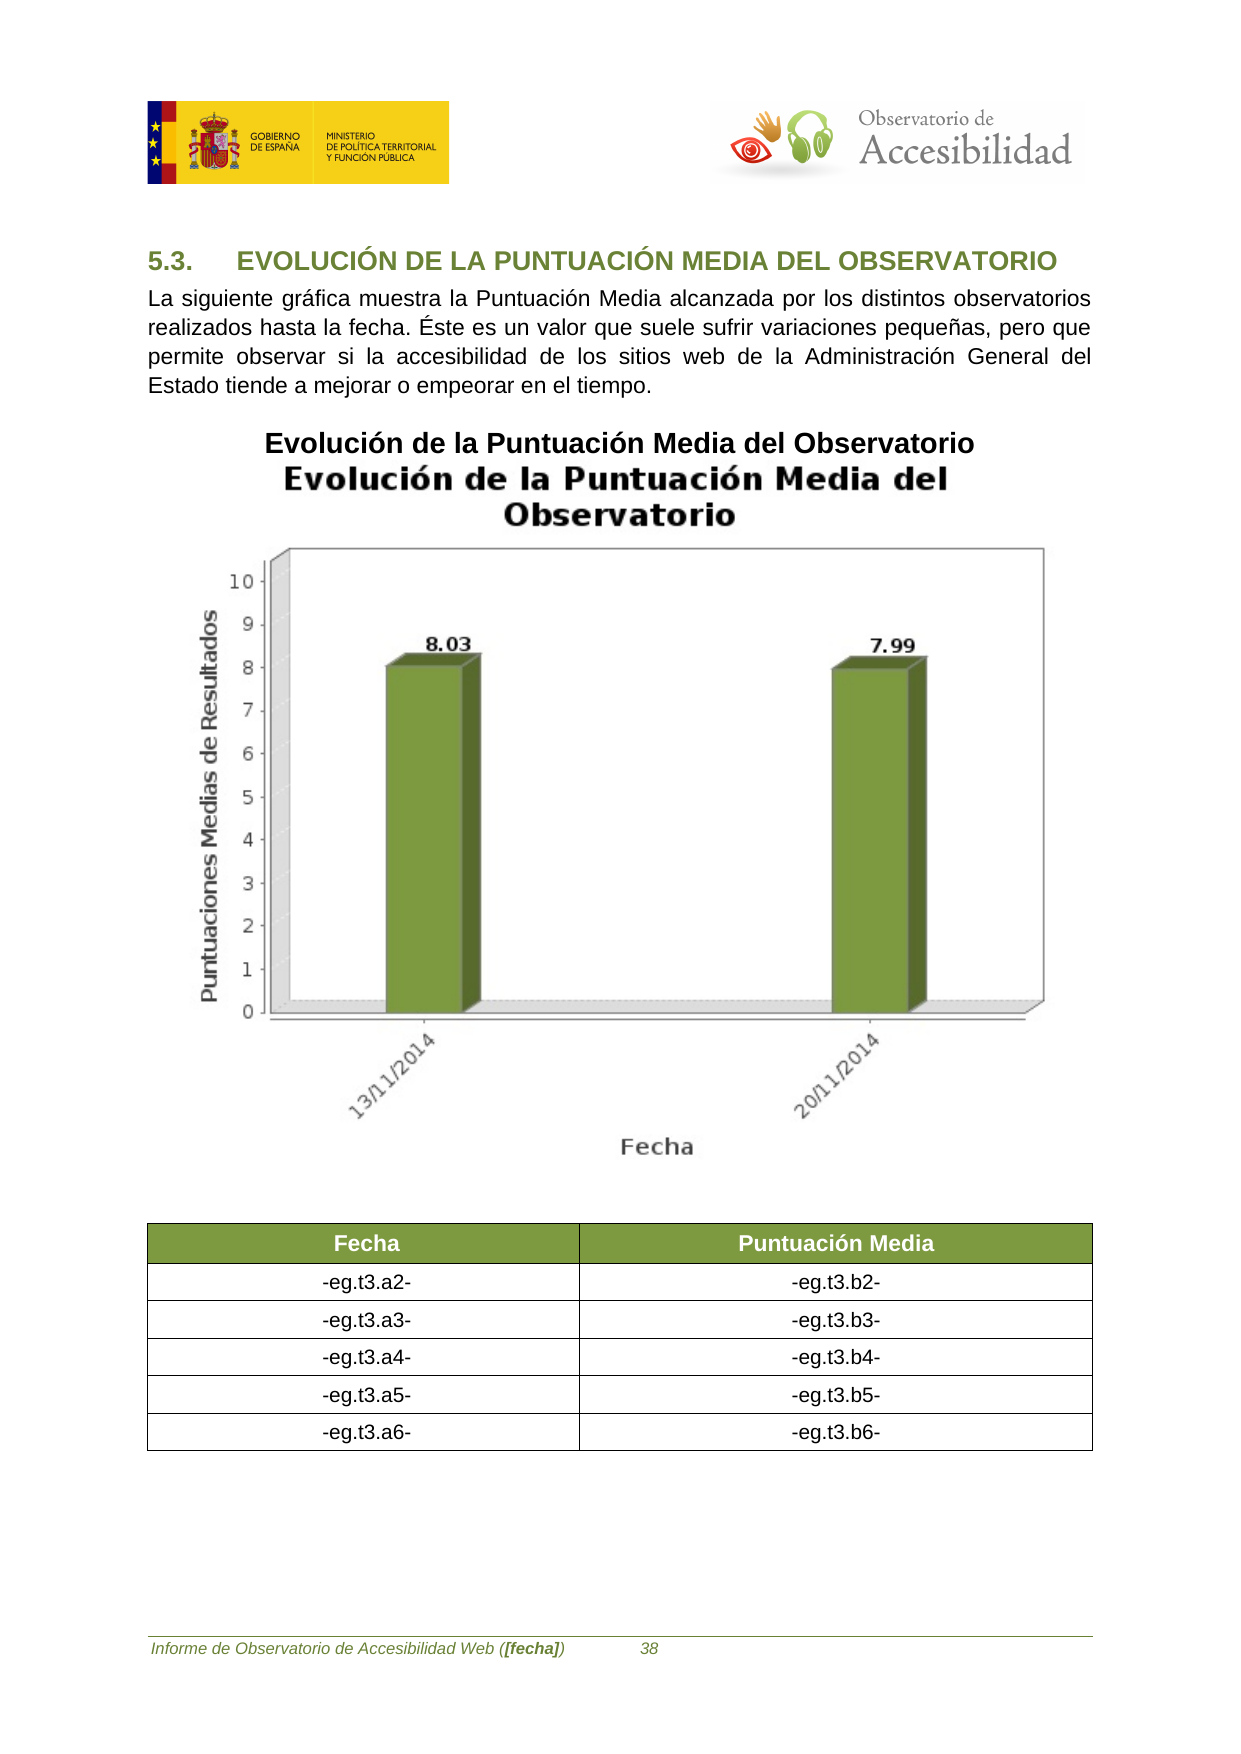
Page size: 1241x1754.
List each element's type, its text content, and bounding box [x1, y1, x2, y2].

table_cell -eg.t3.b5- [580, 1376, 1092, 1413]
picture [178, 459, 1062, 1169]
picture [147, 101, 450, 184]
text La siguiente gráfica muestra la Puntuación Media alcanzada por los distintos observatorios realizados hasta la fecha. Éste es un valor que suele sufrir variaciones pequeñas, pero que permite observar si la accesibilidad de los sitios web de la Administración General del Estado tiende a mejorar o empeorar en el tiempo. [148, 285, 1092, 398]
table_cell -eg.t3.a6- [148, 1414, 579, 1450]
text Evolución de la Puntuación Media del Observatorio [148, 426, 1092, 460]
table_header Fecha [148, 1224, 579, 1263]
table_cell -eg.t3.b3- [580, 1301, 1092, 1338]
subtitle Evolución de la Puntuación Media del Observatorio [148, 245, 1092, 276]
table_cell -eg.t3.b6- [580, 1414, 1092, 1450]
table_cell -eg.t3.b4- [580, 1339, 1092, 1375]
table_cell -eg.t3.a3- [148, 1301, 579, 1338]
table_cell -eg.t3.a5- [148, 1376, 579, 1413]
table_cell -eg.t3.b2- [580, 1264, 1092, 1300]
table_cell -eg.t3.a4- [148, 1339, 579, 1375]
table_header Puntuación Media [580, 1224, 1092, 1263]
table_cell -eg.t3.a2- [148, 1264, 579, 1300]
picture [710, 101, 1086, 184]
